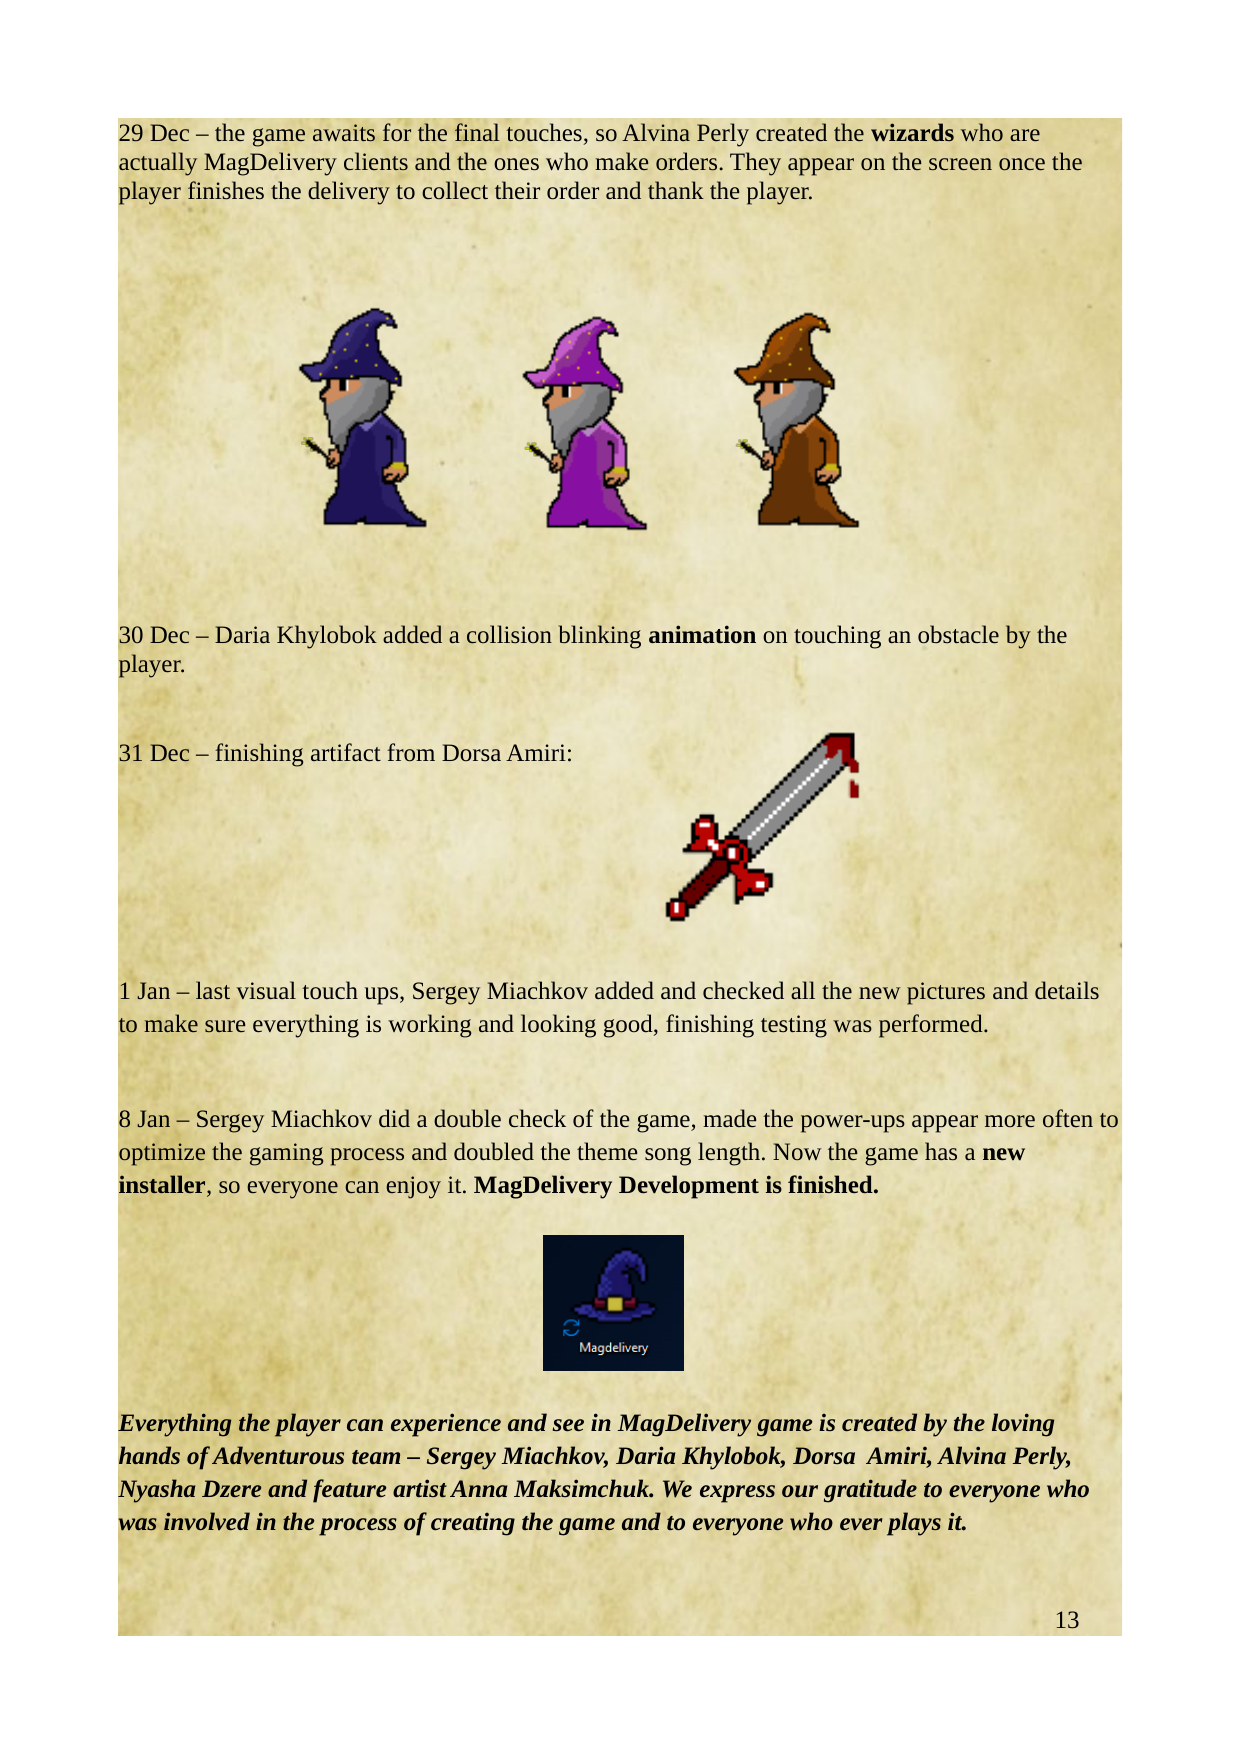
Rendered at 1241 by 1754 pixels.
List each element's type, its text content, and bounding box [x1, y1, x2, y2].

picture [220, 1038, 1021, 1104]
text 8 Jan – Sergey Miachkov did a double check of the game, made the power-ups appear more often to optimize the gaming process and doubled the theme song length. Now the game has a new installer, so everyone can enjoy it. MagDelivery Development is finished. [118, 1104, 1122, 1199]
text [876, 738, 1122, 767]
picture [220, 1199, 1021, 1371]
subtitle 30 Dec – Daria Khylobok added a collision blinking animation on touching an obstacle by the player. [118, 620, 1122, 678]
text 1 Jan – last visual touch ups, Sergey Miachkov added and checked all the new pictures and details to make sure everything is working and looking good, finishing testing was performed. [118, 976, 1122, 1038]
text 31 Dec – finishing artifact from Dorsa Amiri: [118, 738, 654, 767]
subtitle 29 Dec – the game awaits for the final touches, so Alvina Perly created the wizards who are actually MagDelivery clients and the ones who make orders. They appear on the screen once the player finishes the delivery to collect their order and thank the player. [118, 118, 1122, 204]
text Everything the player can experience and see in MagDelivery game is created by the loving hands of Adventurous team – Sergey Miachkov, Daria Khylobok, Dorsa Amiri, Alvina Perly, Nyasha Dzere and feature artist Anna Maksimchuk. We express our gratitude to everyone who was involved in the process of creating the game and to everyone who ever plays it. [118, 1408, 1122, 1536]
picture [220, 678, 1021, 976]
picture [220, 251, 1021, 620]
